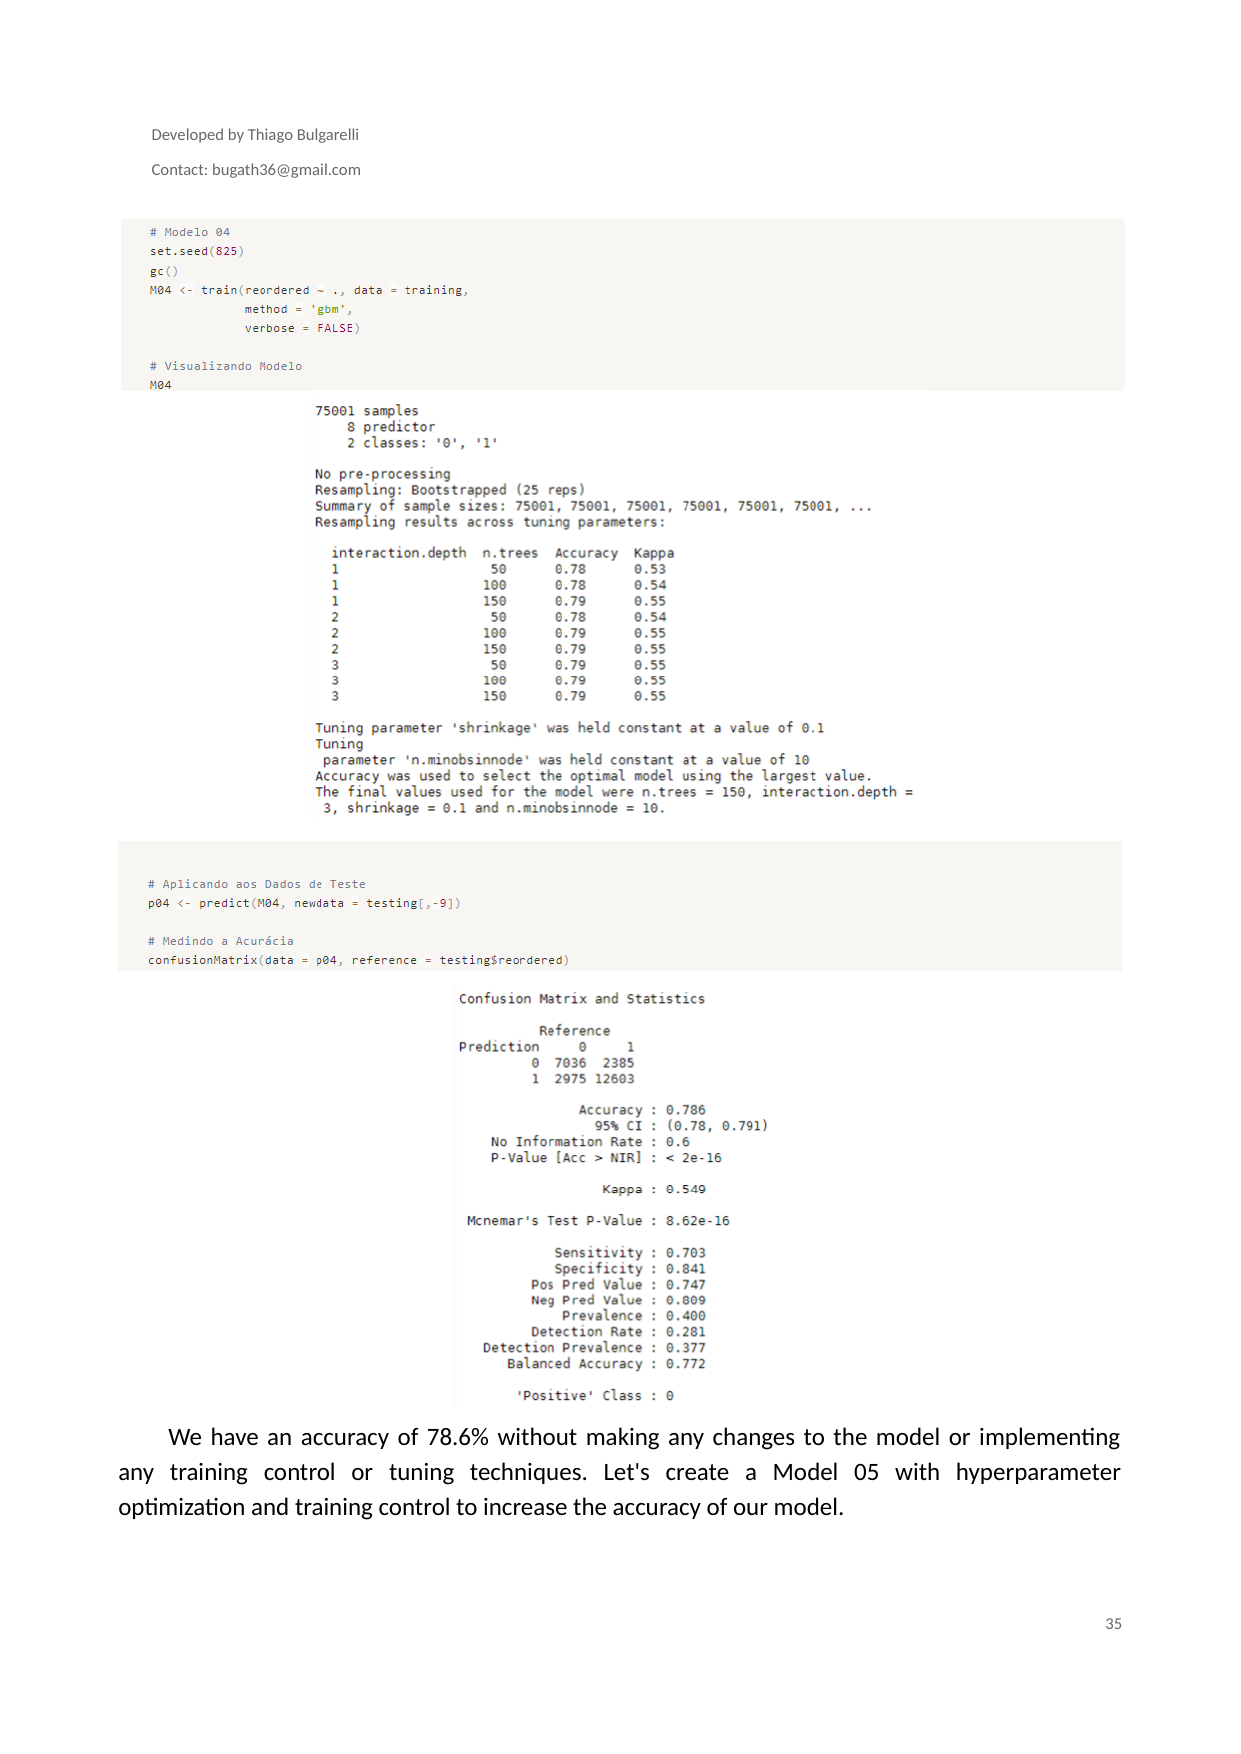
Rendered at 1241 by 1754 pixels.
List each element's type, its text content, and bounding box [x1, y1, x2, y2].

text We have an accuracy of 78.6% without making any changes to the model or implementing any training control or tuning techniques. Let's create a Model 05 with hyperparameter optimization and training control to increase the accuracy of our model. [118, 1422, 1122, 1522]
picture [121, 219, 1125, 822]
picture [118, 841, 1123, 971]
